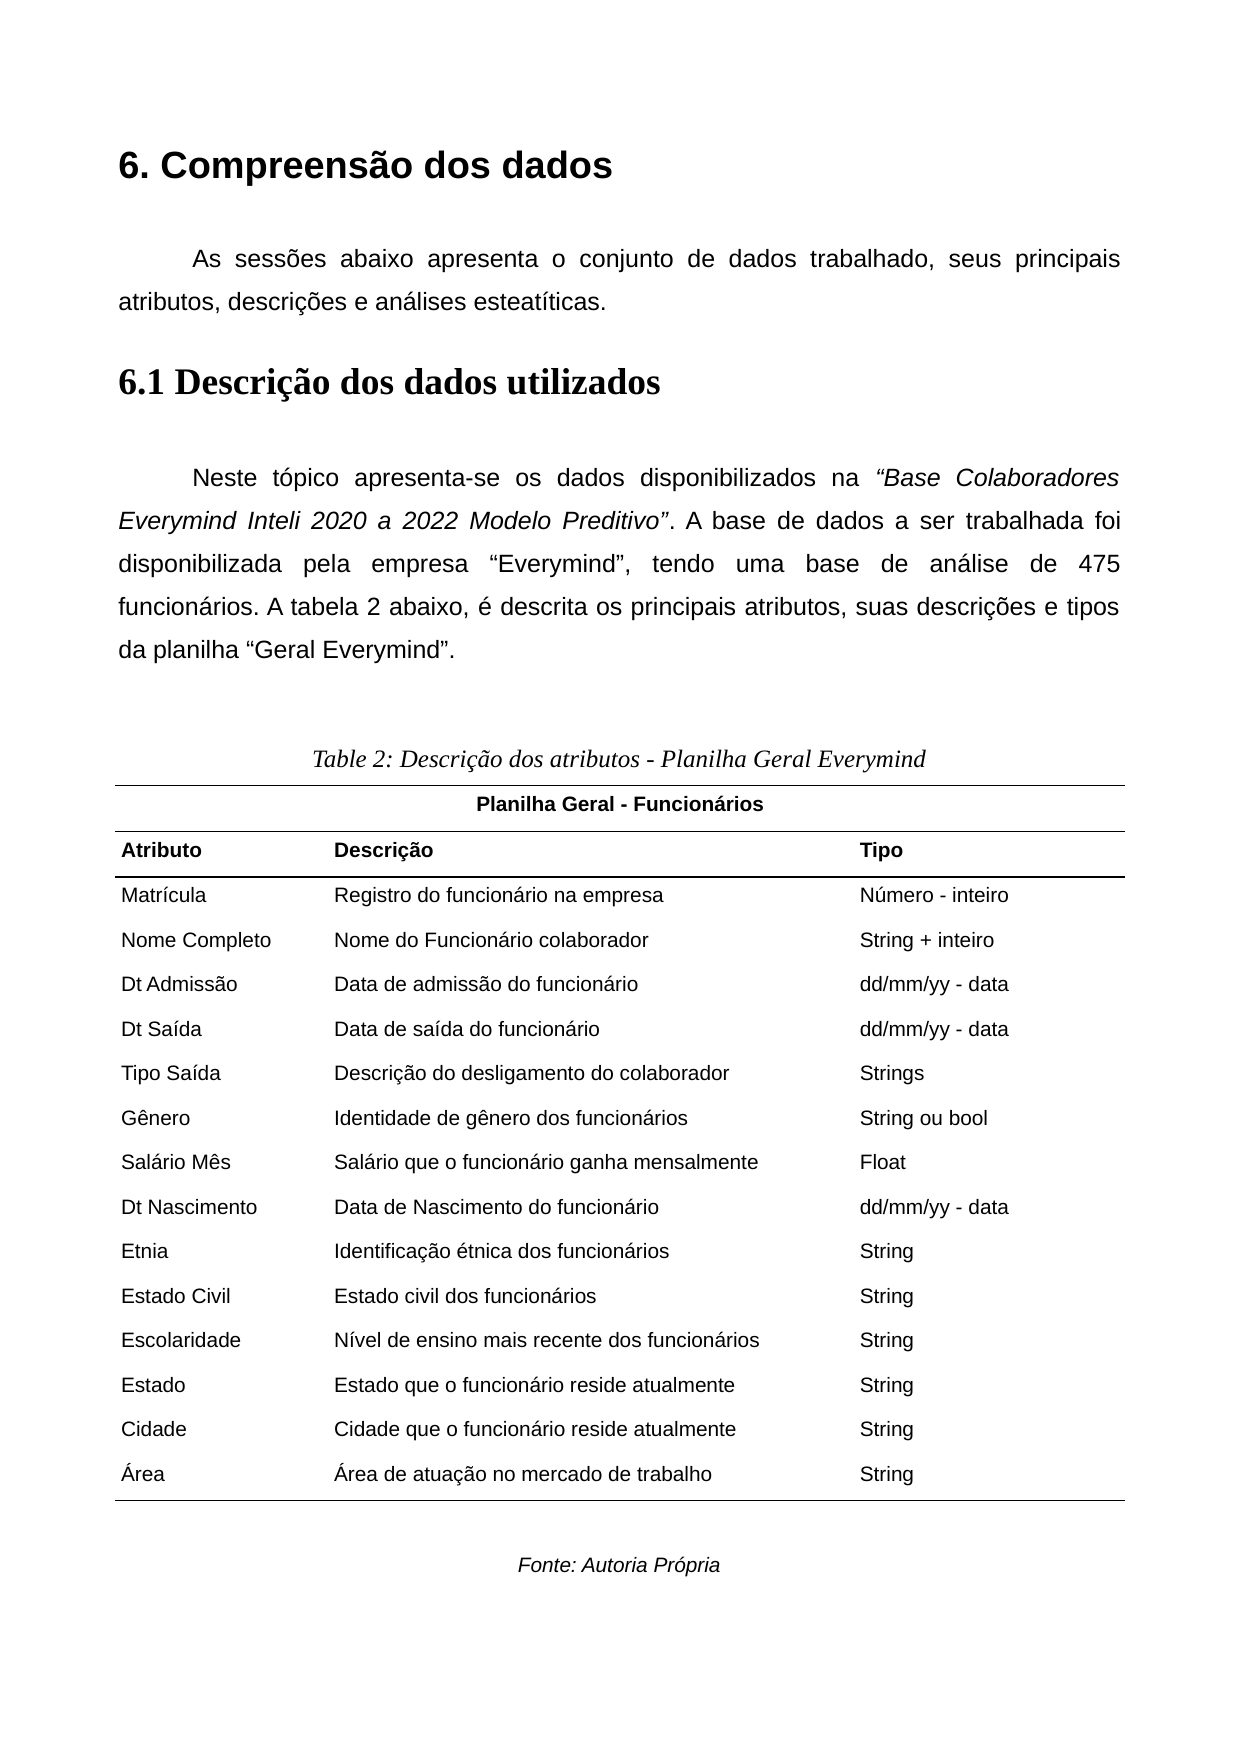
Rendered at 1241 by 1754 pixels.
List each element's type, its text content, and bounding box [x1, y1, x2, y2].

table_cell Estado Civil [115, 1278, 328, 1322]
text As sessões abaixo apresenta o conjunto de dados trabalhado, seus principais atributos, descrições e análises esteatíticas. [118, 244, 1122, 316]
table_cell Identificação étnica dos funcionários [328, 1233, 854, 1278]
table_cell Escolaridade [115, 1322, 328, 1367]
table_cell Estado civil dos funcionários [328, 1278, 854, 1322]
table_cell String [854, 1233, 1125, 1278]
table_cell Data de Nascimento do funcionário [328, 1189, 854, 1233]
table_cell Dt Nascimento [115, 1189, 328, 1233]
table_cell Salário Mês [115, 1144, 328, 1189]
table_cell Tipo Saída [115, 1055, 328, 1100]
table_cell Atributo [115, 832, 328, 876]
subtitle 6. Compreensão dos dados [118, 143, 1122, 187]
table_cell String ou bool [854, 1100, 1125, 1144]
table_cell dd/mm/yy - data [854, 966, 1125, 1011]
table_cell Salário que o funcionário ganha mensalmente [328, 1144, 854, 1189]
table_cell Cidade que o funcionário reside atualmente [328, 1411, 854, 1456]
table_cell Número - inteiro [854, 878, 1125, 922]
table_cell Nível de ensino mais recente dos funcionários [328, 1322, 854, 1367]
table_cell Descrição [328, 832, 854, 876]
table_cell String [854, 1322, 1125, 1367]
table_cell Gênero [115, 1100, 328, 1144]
table_cell Registro do funcionário na empresa [328, 878, 854, 922]
table_cell Nome do Funcionário colaborador [328, 922, 854, 966]
table_cell dd/mm/yy - data [854, 1011, 1125, 1055]
table_cell Float [854, 1144, 1125, 1189]
table_cell Data de admissão do funcionário [328, 966, 854, 1011]
table_cell String [854, 1367, 1125, 1411]
table_cell Cidade [115, 1411, 328, 1456]
table_cell Dt Admissão [115, 966, 328, 1011]
table_cell Identidade de gênero dos funcionários [328, 1100, 854, 1144]
table_cell Matrícula [115, 878, 328, 922]
table_cell Dt Saída [115, 1011, 328, 1055]
table_cell Estado [115, 1367, 328, 1411]
table_cell dd/mm/yy - data [854, 1189, 1125, 1233]
table_cell Nome Completo [115, 922, 328, 966]
table_cell String + inteiro [854, 922, 1125, 966]
table_cell Tipo [854, 832, 1125, 876]
text Neste tópico apresenta-se os dados disponibilizados na “Base Colaboradores Everymind Inteli 2020 a 2022 Modelo Preditivo”. A base de dados a ser trabalhada foi disponibilizada pela empresa “Everymind”, tendo uma base de análise de 475 funcionários. A tabela 2 abaixo, é descrita os principais atributos, suas descrições e tipos da planilha “Geral Everymind”. [118, 463, 1122, 664]
table_cell Área de atuação no mercado de trabalho [328, 1456, 854, 1500]
text Table 2: Descrição dos atributos - Planilha Geral Everymind [118, 744, 1122, 773]
table_cell Descrição do desligamento do colaborador [328, 1055, 854, 1100]
table_cell String [854, 1411, 1125, 1456]
table_cell Data de saída do funcionário [328, 1011, 854, 1055]
table_cell Etnia [115, 1233, 328, 1278]
subtitle 6.1 Descrição dos dados utilizados [118, 359, 1122, 403]
table_cell Strings [854, 1055, 1125, 1100]
table_cell Área [115, 1456, 328, 1500]
table_cell String [854, 1456, 1125, 1500]
table_cell Estado que o funcionário reside atualmente [328, 1367, 854, 1411]
table_cell String [854, 1278, 1125, 1322]
text Fonte: Autoria Própria [118, 1553, 1122, 1577]
table_header Planilha Geral - Funcionários [115, 786, 1125, 831]
